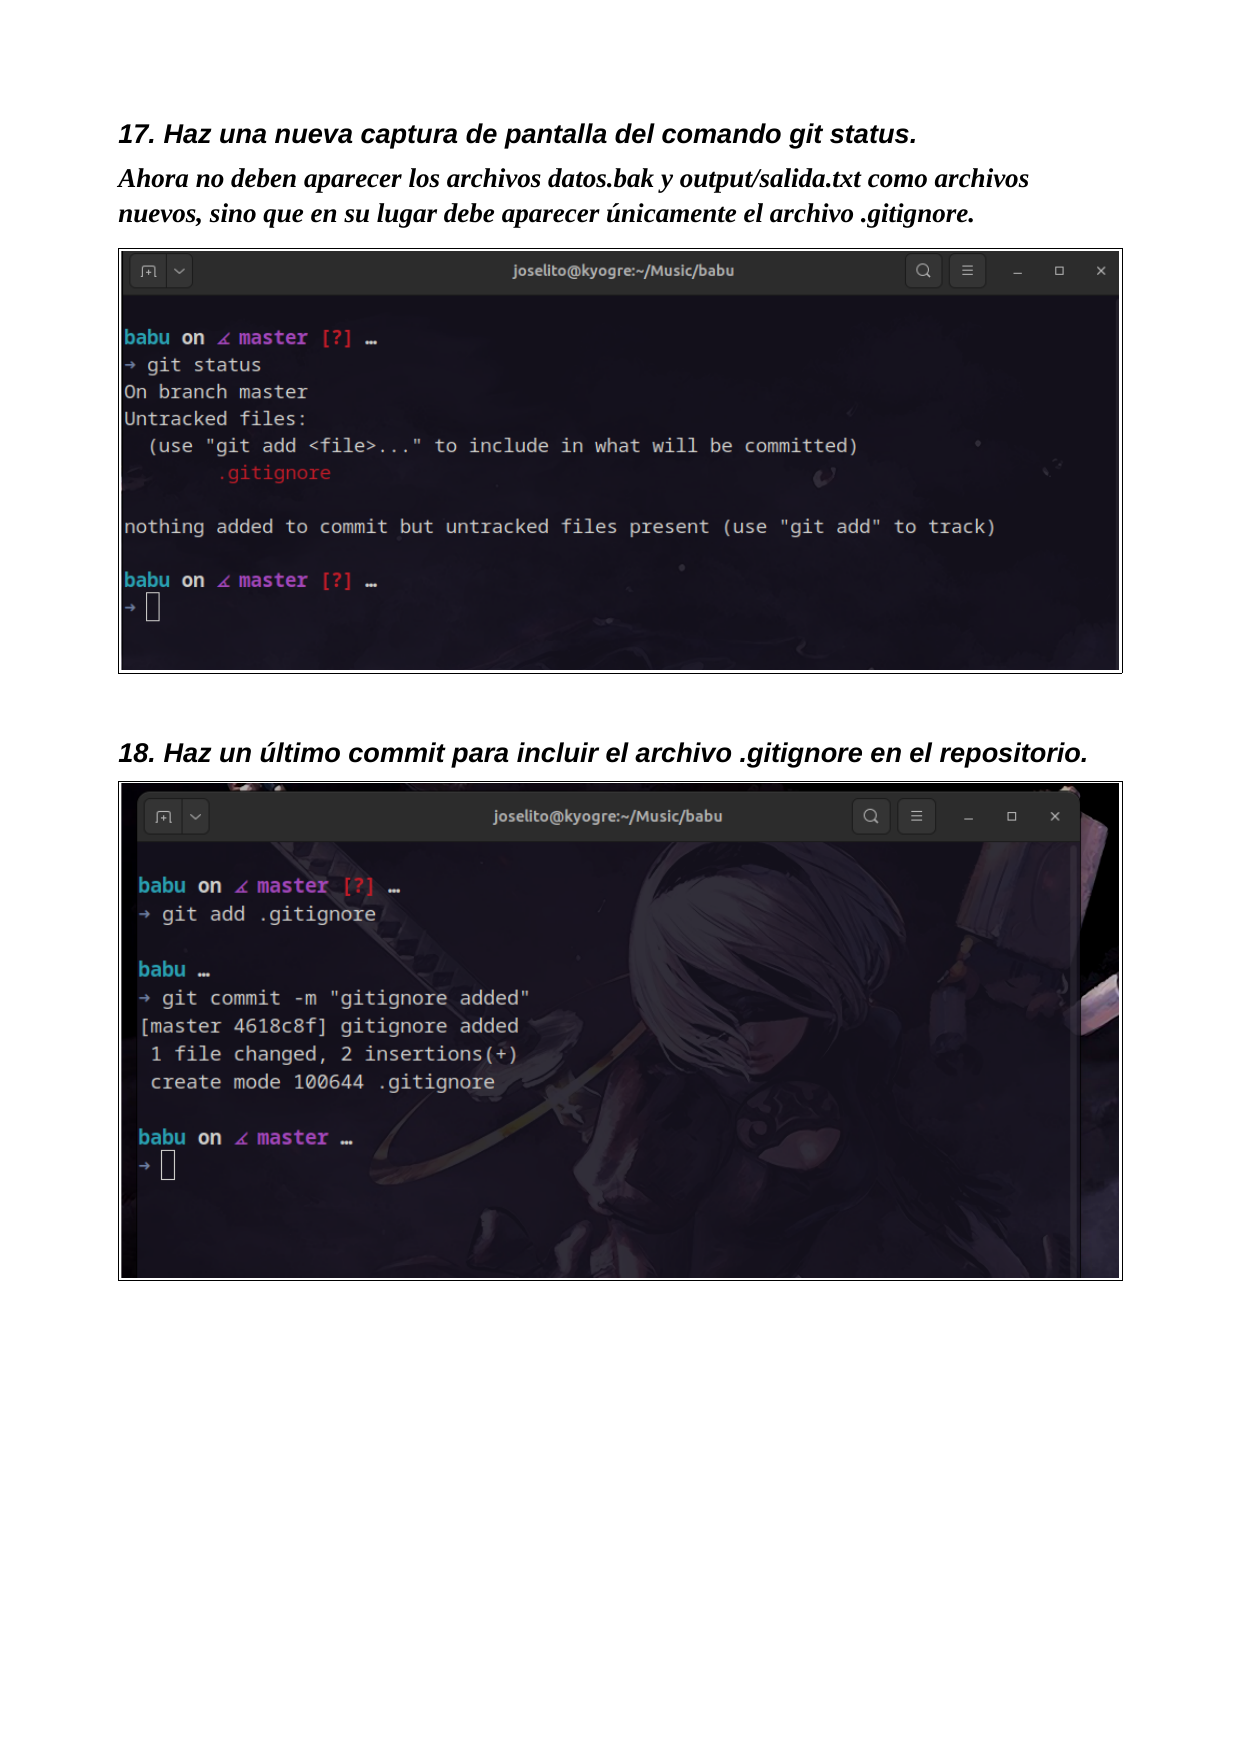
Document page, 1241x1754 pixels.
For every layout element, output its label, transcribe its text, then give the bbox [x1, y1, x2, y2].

text Ahora no deben aparecer los archivos datos.bak y output/salida.txt como archivos nuevos, sino que en su lugar debe aparecer únicamente el archivo .gitignore. [118, 162, 1122, 229]
subtitle 17. Haz una nueva captura de pantalla del comando git status. [118, 118, 1122, 149]
picture [121, 251, 1119, 670]
picture [121, 783, 1119, 1278]
subtitle 18. Haz un último commit para incluir el archivo .gitignore en el repositorio. [118, 737, 1122, 768]
